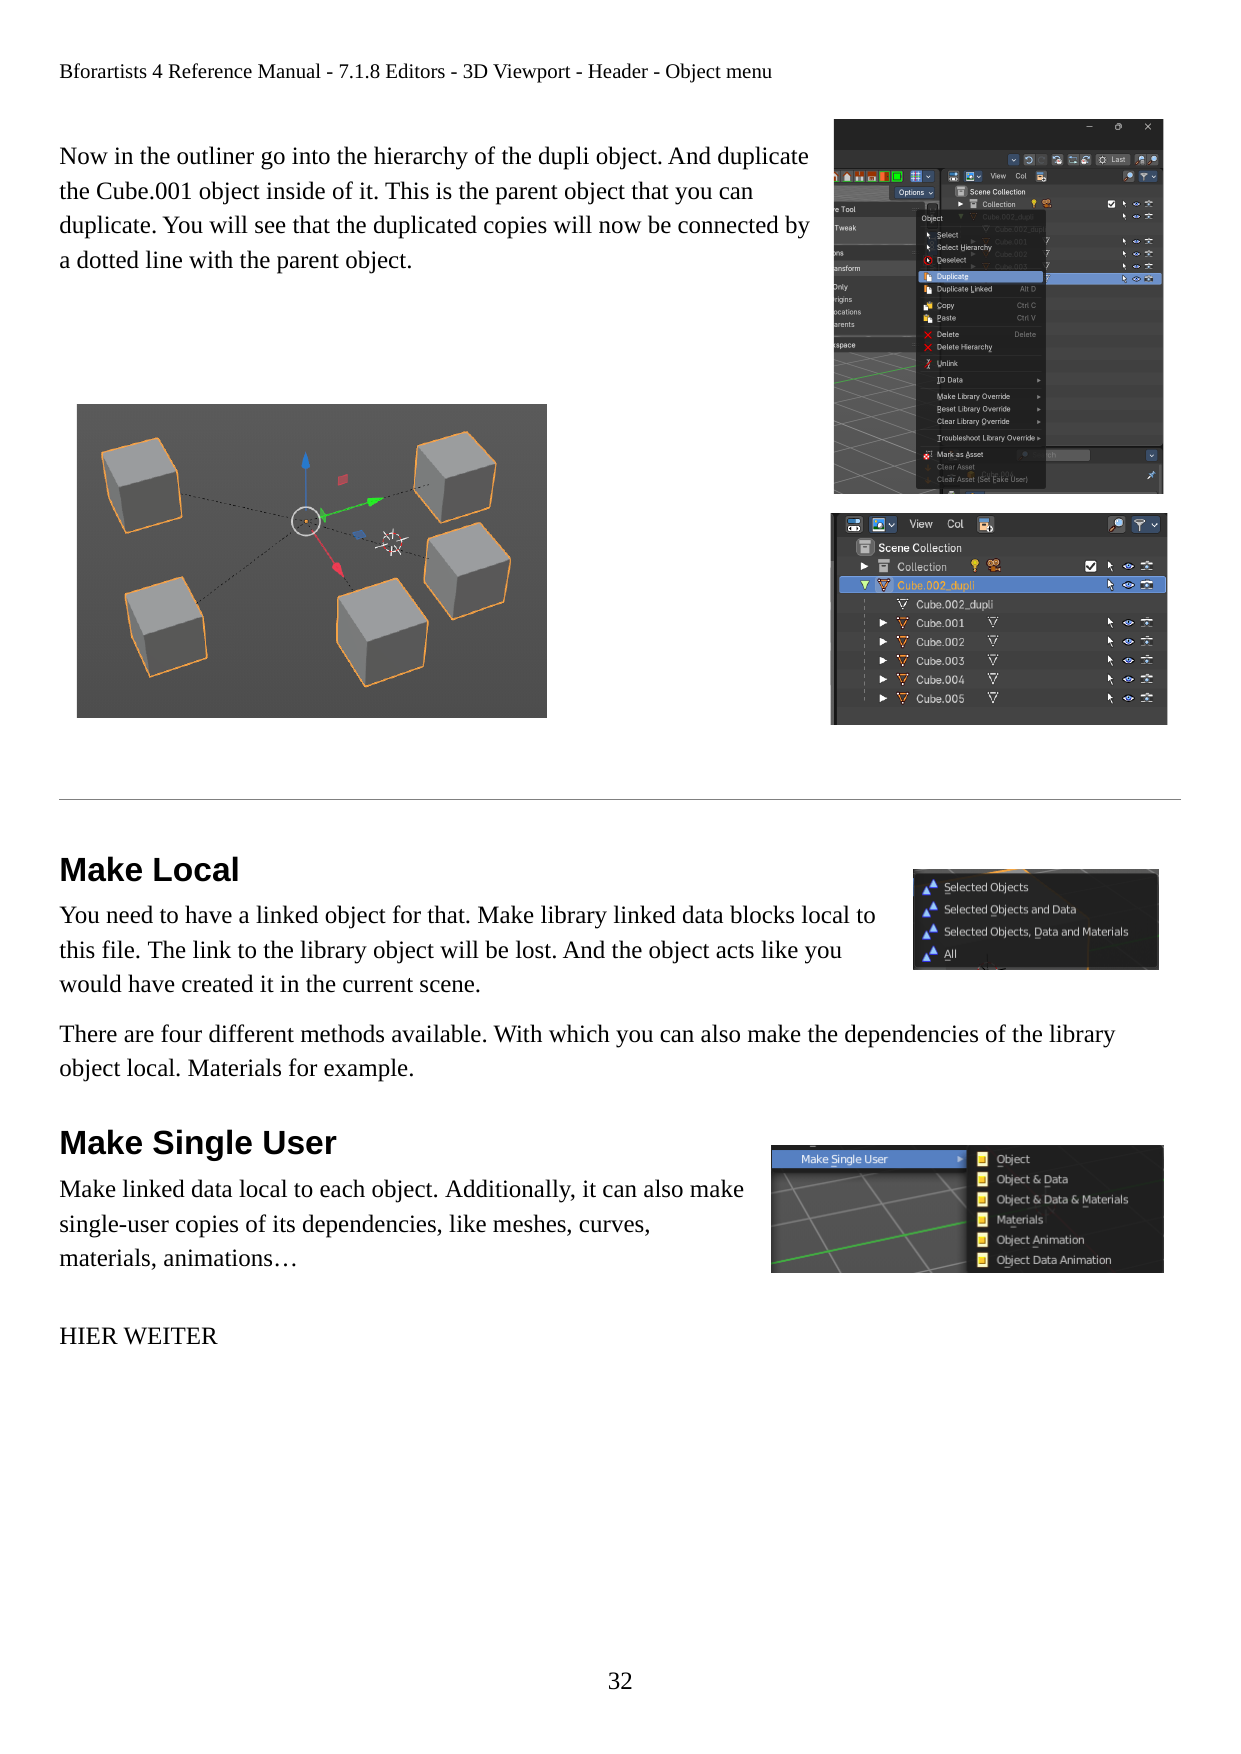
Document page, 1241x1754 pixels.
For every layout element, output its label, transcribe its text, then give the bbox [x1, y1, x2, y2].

picture [771, 1145, 1164, 1273]
text You need to have a linked object for that. Make library linked data blocks local to this file. The link to the library object will be lost. And the object acts like you would have created it in the current scene. [59, 901, 1181, 998]
picture [76, 404, 547, 718]
picture [833, 119, 1164, 494]
picture [913, 869, 1159, 970]
text There are four different methods available. With which you can also make the dependencies of the library object local. Materials for example. [59, 1019, 1181, 1082]
subtitle Make Single User [59, 1123, 1181, 1162]
text HIER WEITER [59, 1321, 1181, 1350]
text Now in the outliner go into the hierarchy of the dupli object. And duplicate the Cube.001 object inside of it. This is the parent object that you can duplicate. You will see that the duplicated copies will now be connected by a dotted line with the parent object. [59, 141, 833, 273]
text Make linked data local to each object. Additionally, it can also make single-user copies of its dependencies, like meshes, curves, materials, animations… [59, 1174, 771, 1272]
picture [830, 513, 1168, 725]
subtitle Make Local [59, 849, 1181, 888]
